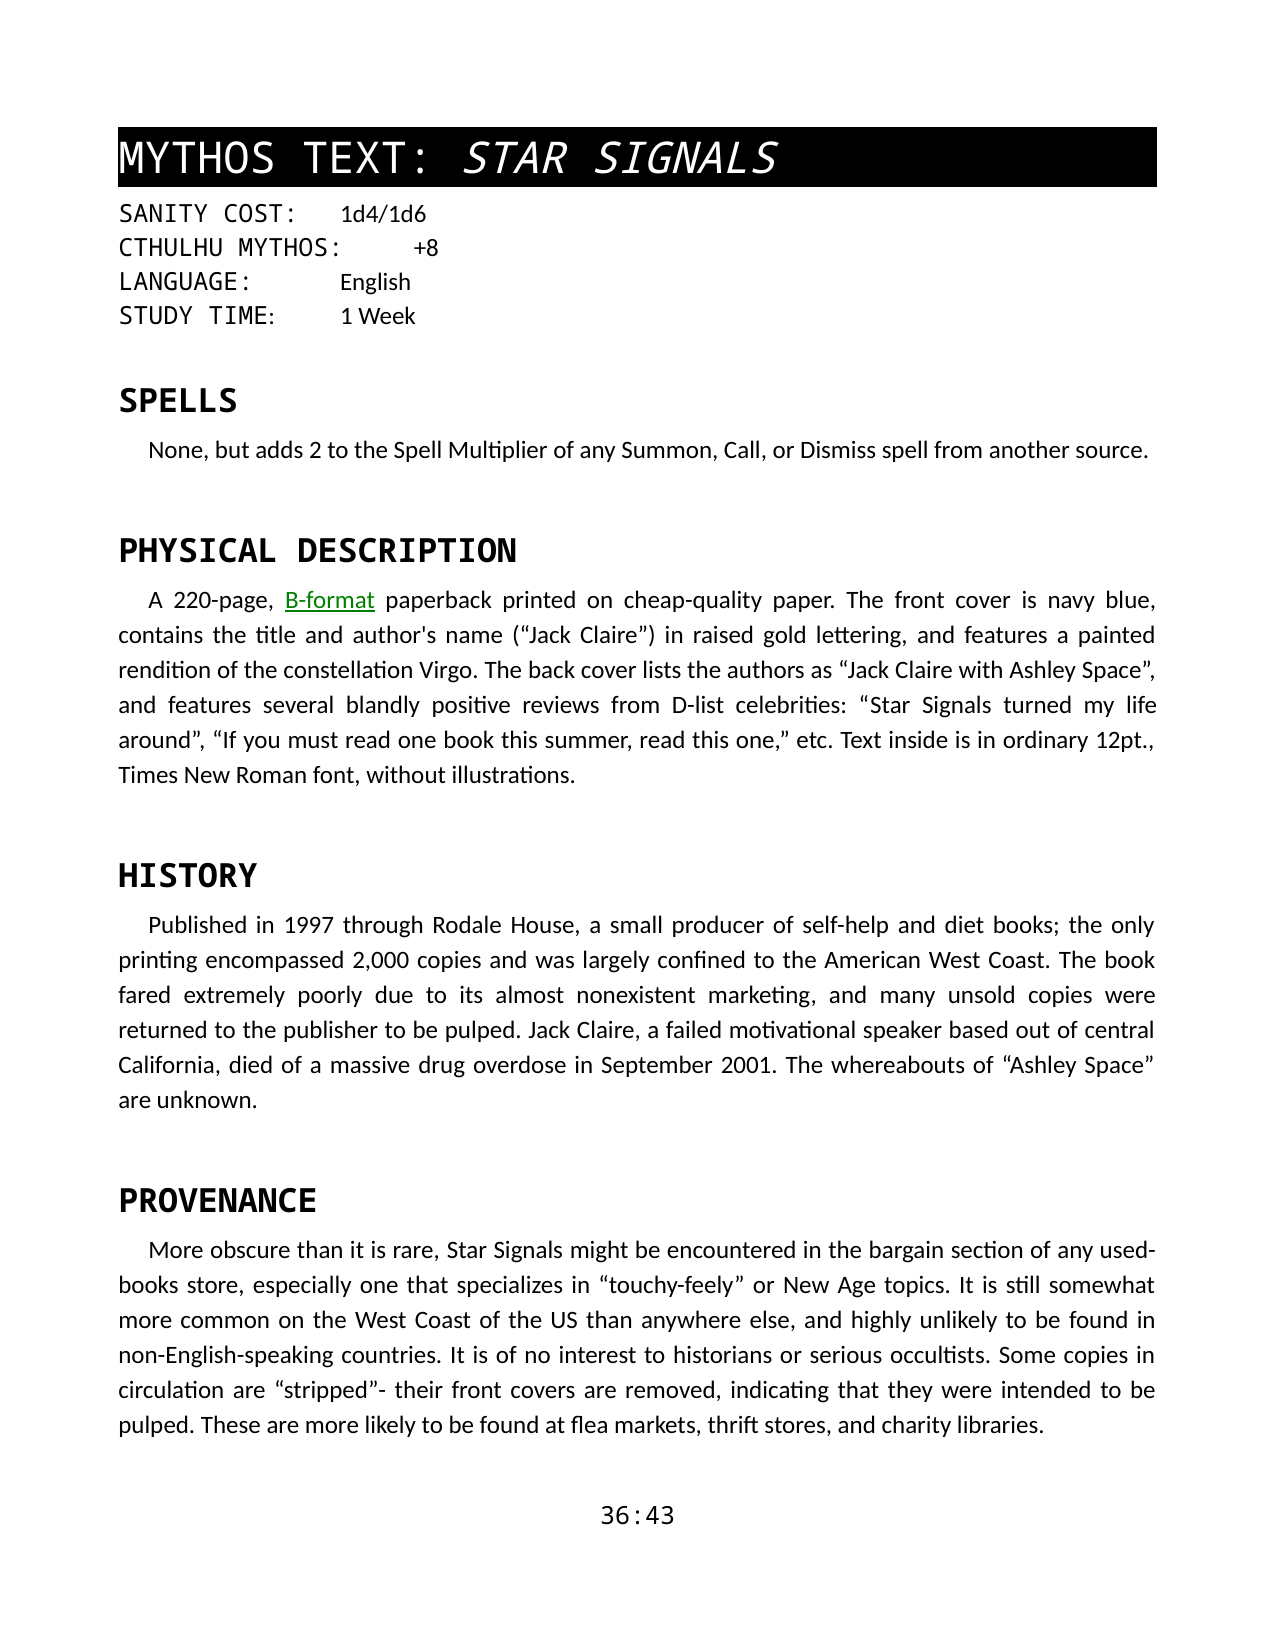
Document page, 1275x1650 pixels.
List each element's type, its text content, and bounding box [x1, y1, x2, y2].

text LANGUAGE: English [118, 264, 1157, 298]
subtitle PROVENANCE [118, 1177, 1157, 1222]
subtitle HISTORY [118, 852, 1157, 897]
text STUDY TIME: 1 Week [118, 298, 1157, 332]
text None, but adds 2 to the Spell Multiplier of any Summon, Call, or Dismiss spell from another source. [118, 435, 1157, 465]
text SANITY COST: 1d4/1d6 [118, 196, 1157, 230]
text A 220-page, B-format paperback printed on cheap-quality paper. The front cover is navy blue, contains the title and author's name (“Jack Claire”) in raised gold lettering, and features a painted rendition of the constellation Virgo. The back cover lists the authors as “Jack Claire with Ashley Space”, and features several blandly positive reviews from D-list celebrities: “Star Signals turned my life around”, “If you must read one book this summer, read this one,” etc. Text inside is in ordinary 12pt., Times New Roman font, without illustrations. [118, 584, 1157, 790]
text Published in 1997 through Rodale House, a small producer of self-help and diet books; the only printing encompassed 2,000 copies and was largely confined to the American West Coast. The book fared extremely poorly due to its almost nonexistent marketing, and many unsold copies were returned to the publisher to be pulped. Jack Claire, a failed motivational speaker based out of central California, died of a massive drug overdose in September 2001. The whereabouts of “Ashley Space” are unknown. [118, 909, 1157, 1115]
text More obscure than it is rare, Star Signals might be encountered in the bargain section of any used-books store, especially one that specializes in “touchy-feely” or New Age topics. It is still somewhat more common on the West Coast of the US than anywhere else, and highly unlikely to be found in non-English-speaking countries. It is of no interest to historians or serious occultists. Some copies in circulation are “stripped”- their front covers are removed, indicating that they were intended to be pulped. These are more likely to be found at flea markets, thrift stores, and charity libraries. [118, 1234, 1157, 1439]
text CTHULHU MYTHOS: +8 [118, 230, 1157, 264]
subtitle MYTHOS TEXT: STAR SIGNALS [118, 127, 1157, 187]
subtitle PHYSICAL DESCRIPTION [118, 527, 1157, 572]
subtitle SPELLS [118, 377, 1157, 423]
